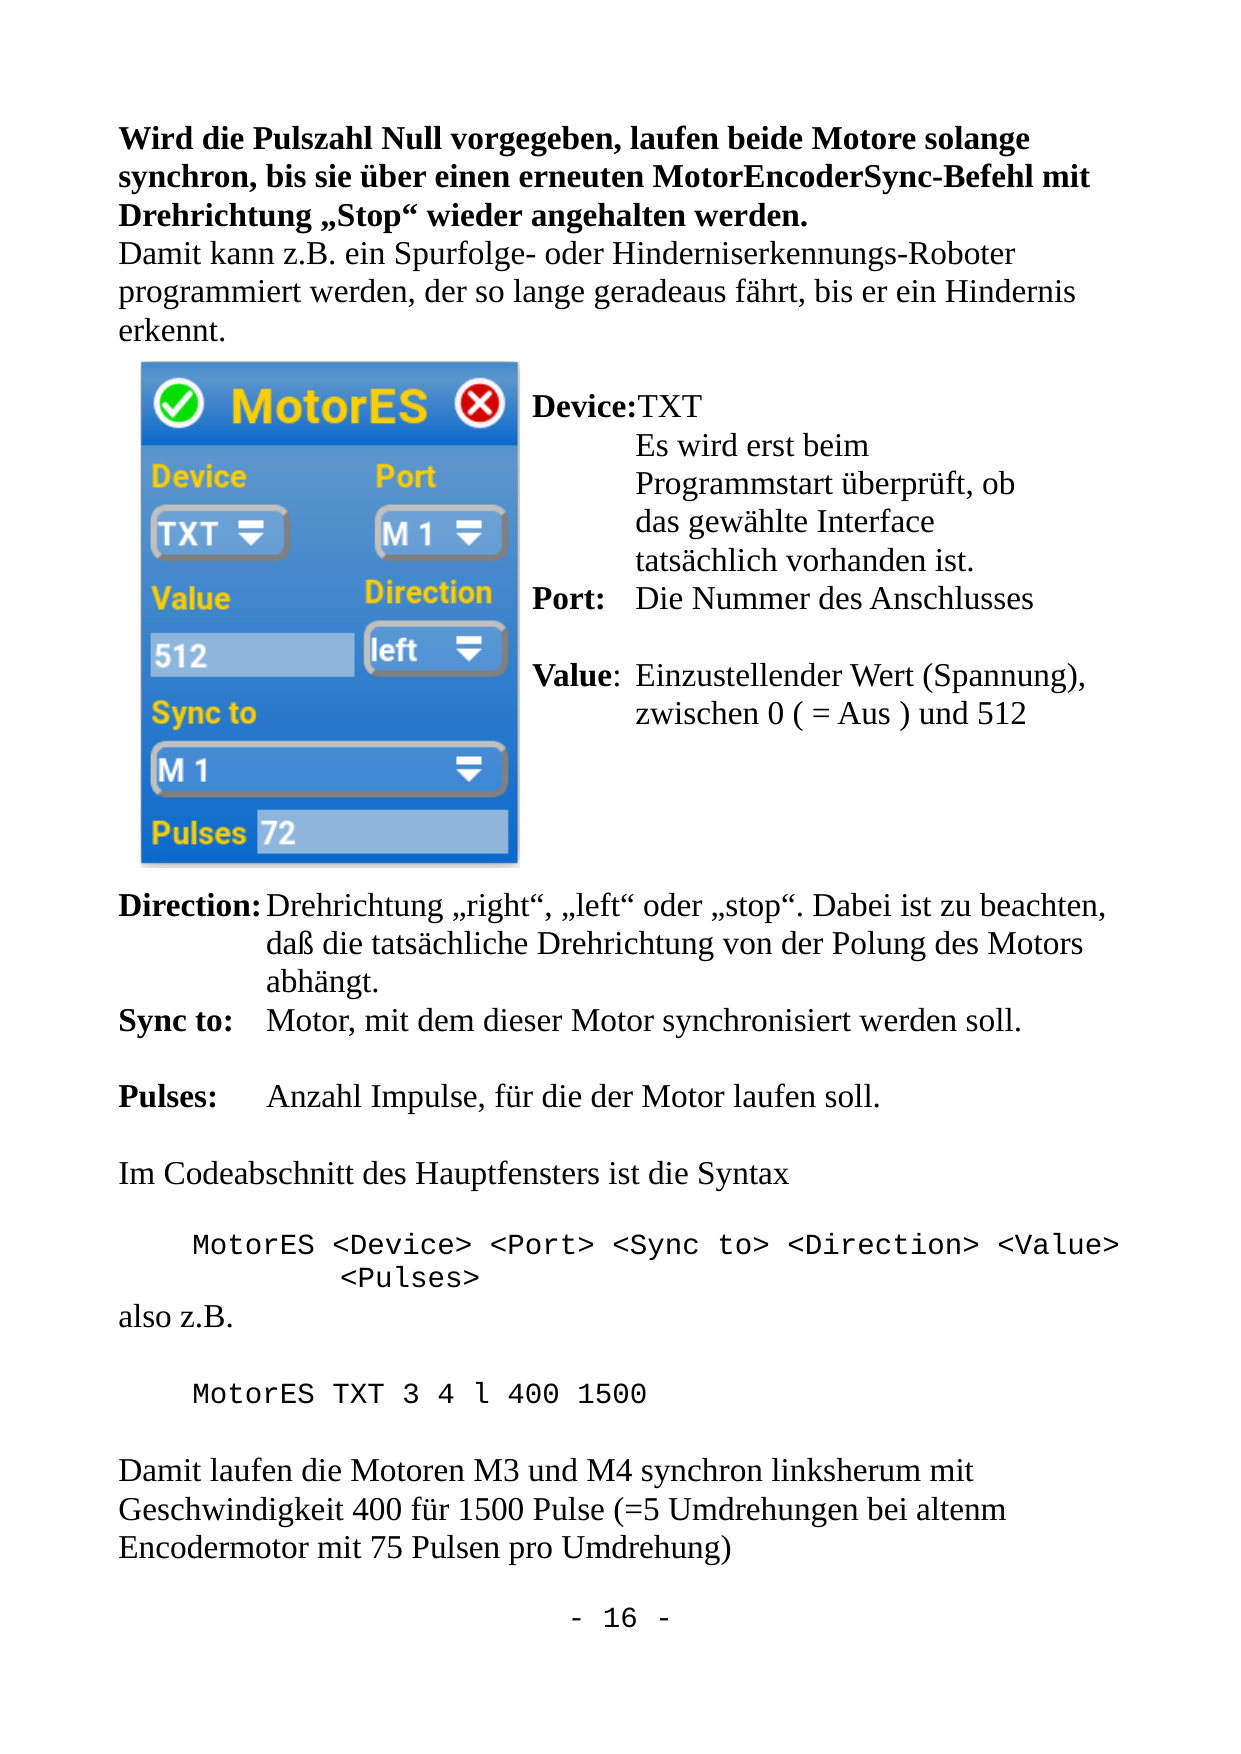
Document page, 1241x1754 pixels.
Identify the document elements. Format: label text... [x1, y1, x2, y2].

text MotorES <Device> <Port> <Sync to> <Direction> <Value> <Pulses> [118, 1230, 1122, 1296]
text Im Codeabschnitt des Hauptfensters ist die Syntax [118, 1153, 1122, 1191]
text Pulses: Anzahl Impulse, für die der Motor laufen soll. [118, 1076, 1122, 1115]
text Device:TXT [520, 386, 1122, 425]
text daß die tatsächliche Drehrichtung von der Polung des Motors [118, 923, 1122, 961]
text Value: Einzustellender Wert (Spannung), zwischen 0 ( = Aus ) und 512 [520, 655, 1122, 731]
text [118, 386, 140, 425]
text Damit kann z.B. ein Spurfolge- oder Hinderniserkennungs-Roboter programmiert werden, der so lange geradeaus fährt, bis er ein Hindernis erkennt. [118, 233, 1122, 348]
text [118, 425, 140, 578]
text Port: Die Nummer des Anschlusses [520, 578, 1122, 616]
text abhängt. [118, 961, 1122, 1000]
text MotorES TXT 3 4 l 400 1500 [118, 1372, 1122, 1412]
text Direction: Drehrichtung „right“, „left“ oder „stop“. Dabei ist zu beachten, [118, 885, 1122, 923]
text also z.B. [118, 1296, 1122, 1334]
text Damit laufen die Motoren M3 und M4 synchron linksherum mit Geschwindigkeit 400 für 1500 Pulse (=5 Umdrehungen bei altenm Encodermotor mit 75 Pulsen pro Umdrehung) [118, 1451, 1122, 1566]
text Sync to: Motor, mit dem dieser Motor synchronisiert werden soll. [118, 1000, 1122, 1038]
text Es wird erst beim Programmstart überprüft, ob das gewählte Interface tatsächlich vorhanden ist. [520, 425, 1122, 578]
text [118, 578, 140, 616]
text [118, 655, 140, 731]
text Wird die Pulszahl Null vorgegeben, laufen beide Motore solange synchron, bis sie über einen erneuten MotorEncoderSync-Befehl mit Drehrichtung „Stop“ wieder angehalten werden. [118, 118, 1122, 233]
picture [140, 361, 520, 868]
